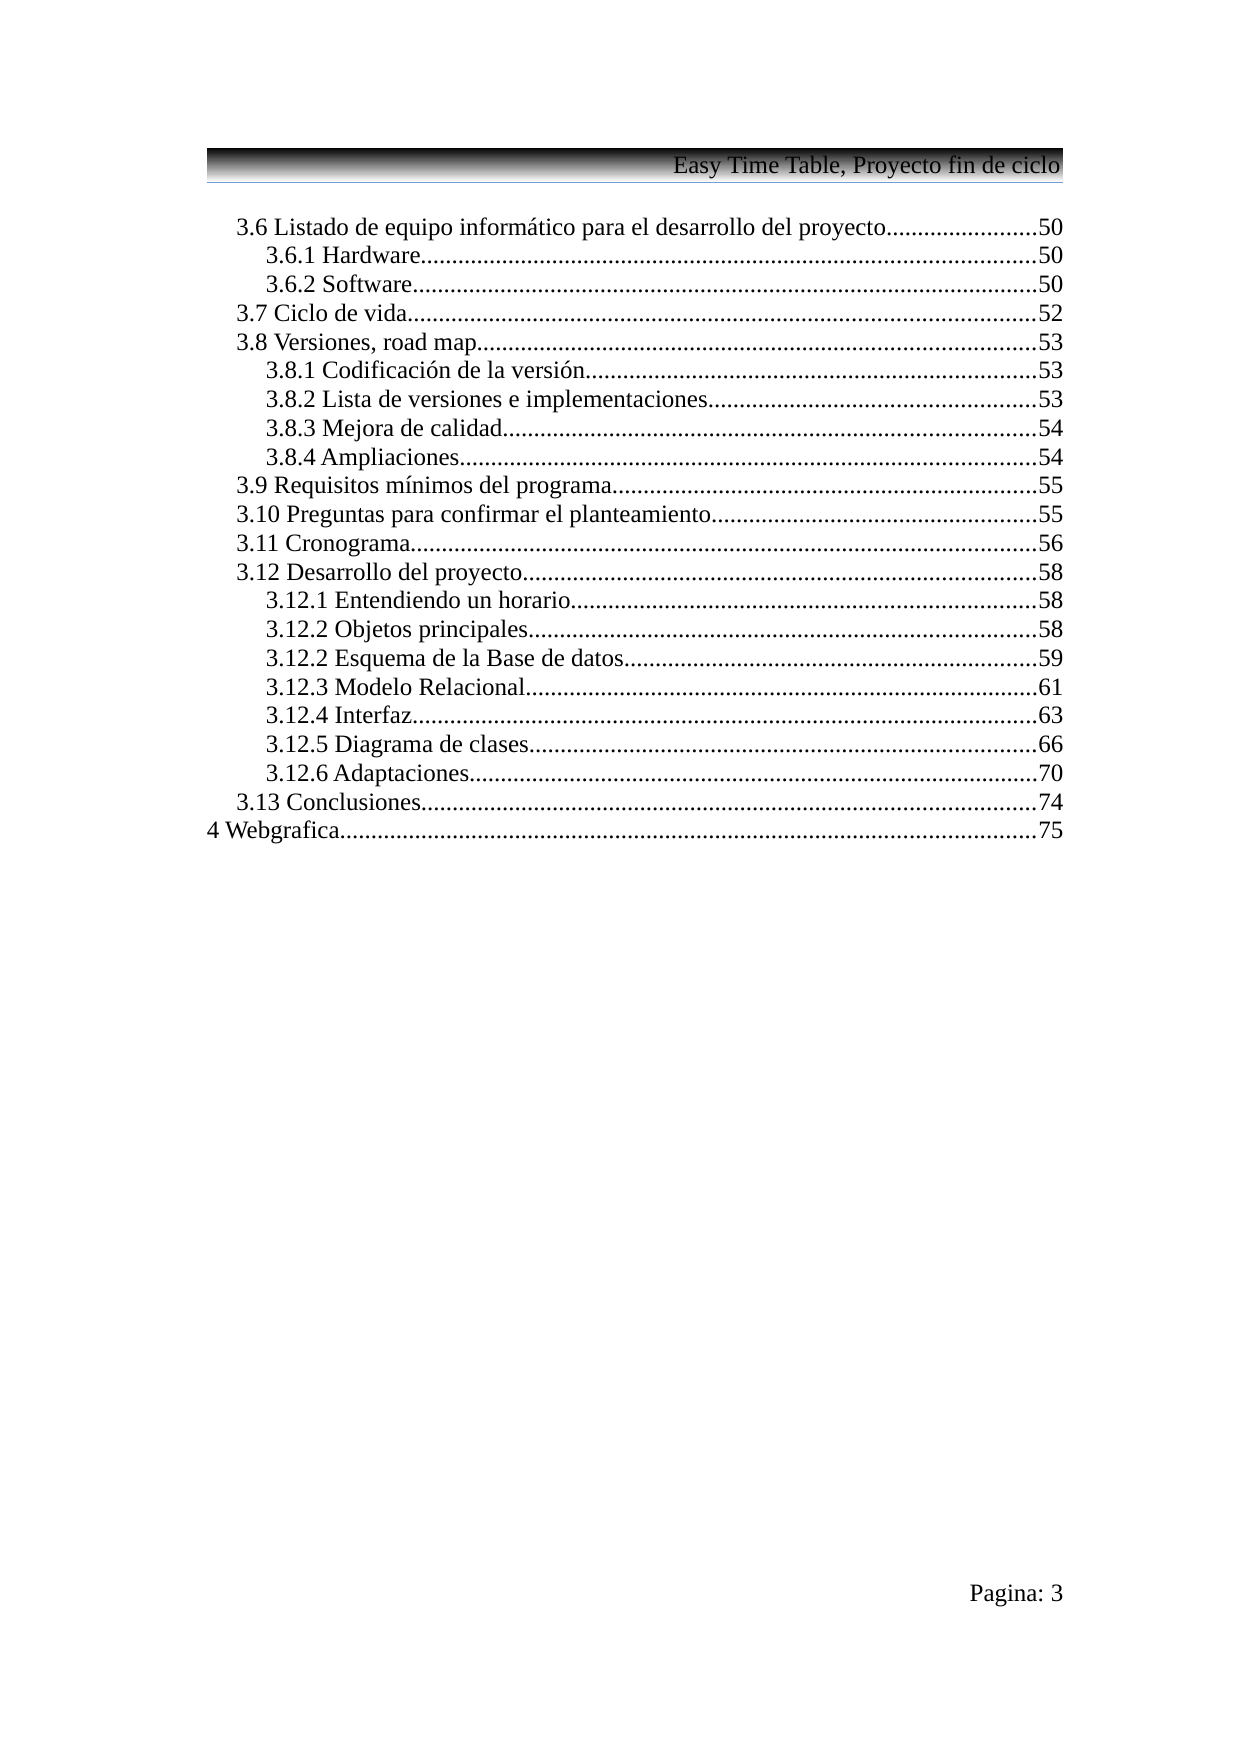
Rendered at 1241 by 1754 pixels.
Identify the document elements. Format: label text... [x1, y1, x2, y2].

text 3.12.3 Modelo Relacional 61 [266, 672, 1063, 701]
text 3.12.4 Interfaz 63 [266, 701, 1063, 729]
text 3.12.1 Entendiendo un horario 58 [266, 586, 1063, 614]
text 3.11 Cronograma 56 [236, 528, 1063, 557]
text 3.12.6 Adaptaciones 70 [266, 758, 1063, 787]
text 3.12.2 Esquema de la Base de datos 59 [266, 643, 1063, 672]
text 3.12.2 Objetos principales 58 [266, 614, 1063, 643]
text 3.12 Desarrollo del proyecto 58 [236, 557, 1063, 586]
text 3.8.2 Lista de versiones e implementaciones 53 [266, 384, 1063, 413]
text 3.6.1 Hardware 50 [266, 241, 1063, 269]
text 4 Webgrafica 75 [207, 816, 1063, 844]
text 3.10 Preguntas para confirmar el planteamiento 55 [236, 499, 1063, 528]
text 3.9 Requisitos mínimos del programa 55 [236, 471, 1063, 499]
text 3.8.4 Ampliaciones 54 [266, 442, 1063, 471]
text 3.13 Conclusiones 74 [236, 787, 1063, 816]
text 3.12.5 Diagrama de clases 66 [266, 729, 1063, 758]
text 3.6.2 Software 50 [266, 269, 1063, 298]
text 3.7 Ciclo de vida 52 [236, 298, 1063, 327]
text 3.8.1 Codificación de la versión 53 [266, 356, 1063, 384]
text 3.8.3 Mejora de calidad 54 [266, 413, 1063, 442]
text 3.6 Listado de equipo informático para el desarrollo del proyecto 50 [236, 212, 1063, 241]
text 3.8 Versiones, road map 53 [236, 327, 1063, 356]
